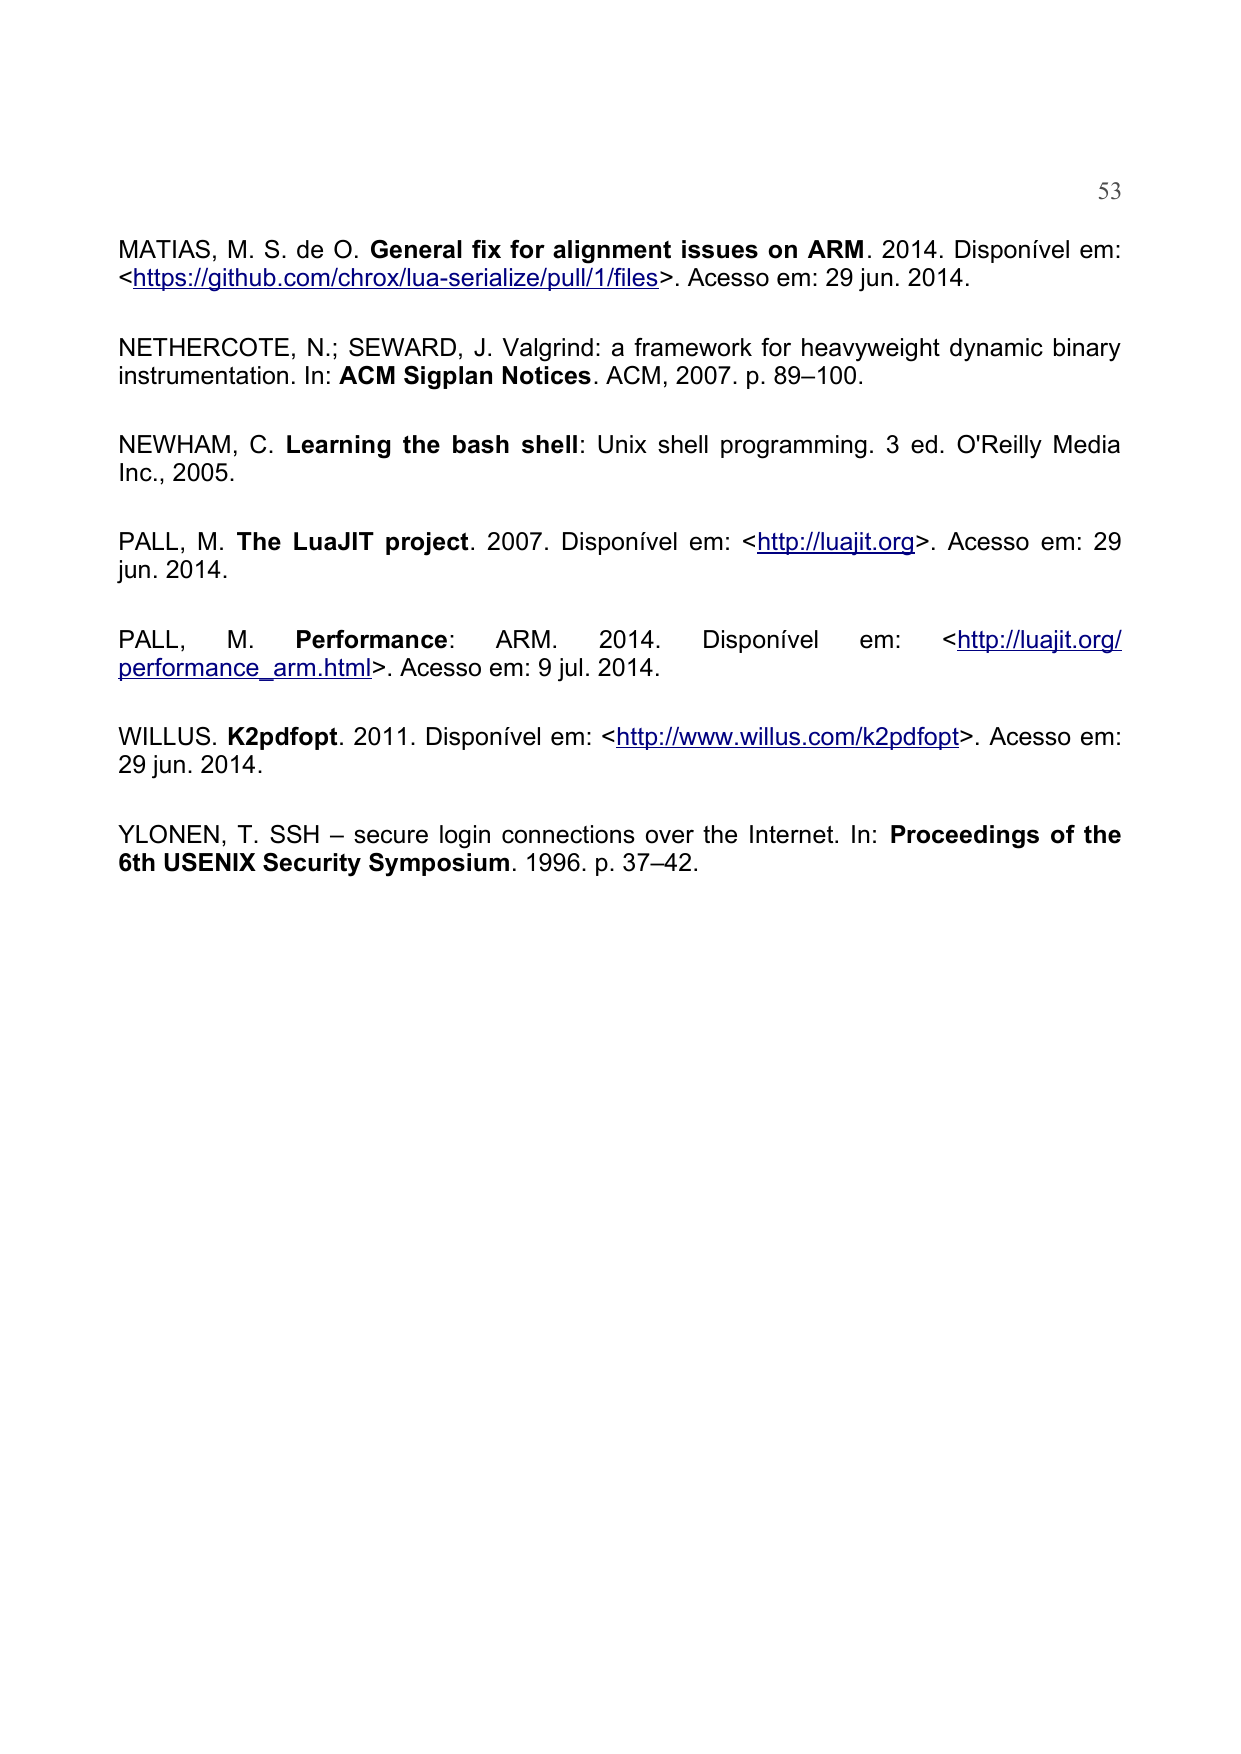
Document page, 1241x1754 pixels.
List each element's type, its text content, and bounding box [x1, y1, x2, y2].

text YLONEN, T. SSH – secure login connections over the Internet. In: Proceedings of the 6th USENIX Security Symposium. 1996. p. 37–42. [118, 821, 1122, 877]
text MATIAS, M. S. de O. General fix for alignment issues on ARM. 2014. Disponível em: <https://github.com/chrox/lua-serialize/pull/1/files>. Acesso em: 29 jun. 2014. [118, 236, 1122, 292]
text NETHERCOTE, N.; SEWARD, J. Valgrind: a framework for heavyweight dynamic binary instrumentation. In: ACM Sigplan Notices. ACM, 2007. p. 89–100. [118, 333, 1122, 389]
text PALL, M. The LuaJIT project. 2007. Disponível em: <http://luajit.org>. Acesso em: 29 jun. 2014. [118, 528, 1122, 584]
text WILLUS. K2pdfopt. 2011. Disponível em: <http://www.willus.com/k2pdfopt>. Acesso em: 29 jun. 2014. [118, 723, 1122, 779]
text NEWHAM, C. Learning the bash shell: Unix shell programming. 3 ed. O'Reilly Media Inc., 2005. [118, 431, 1122, 487]
text PALL, M. Performance: ARM. 2014. Disponível em: <http://luajit.org/ performance_arm.html>. Acesso em: 9 jul. 2014. [118, 626, 1122, 682]
